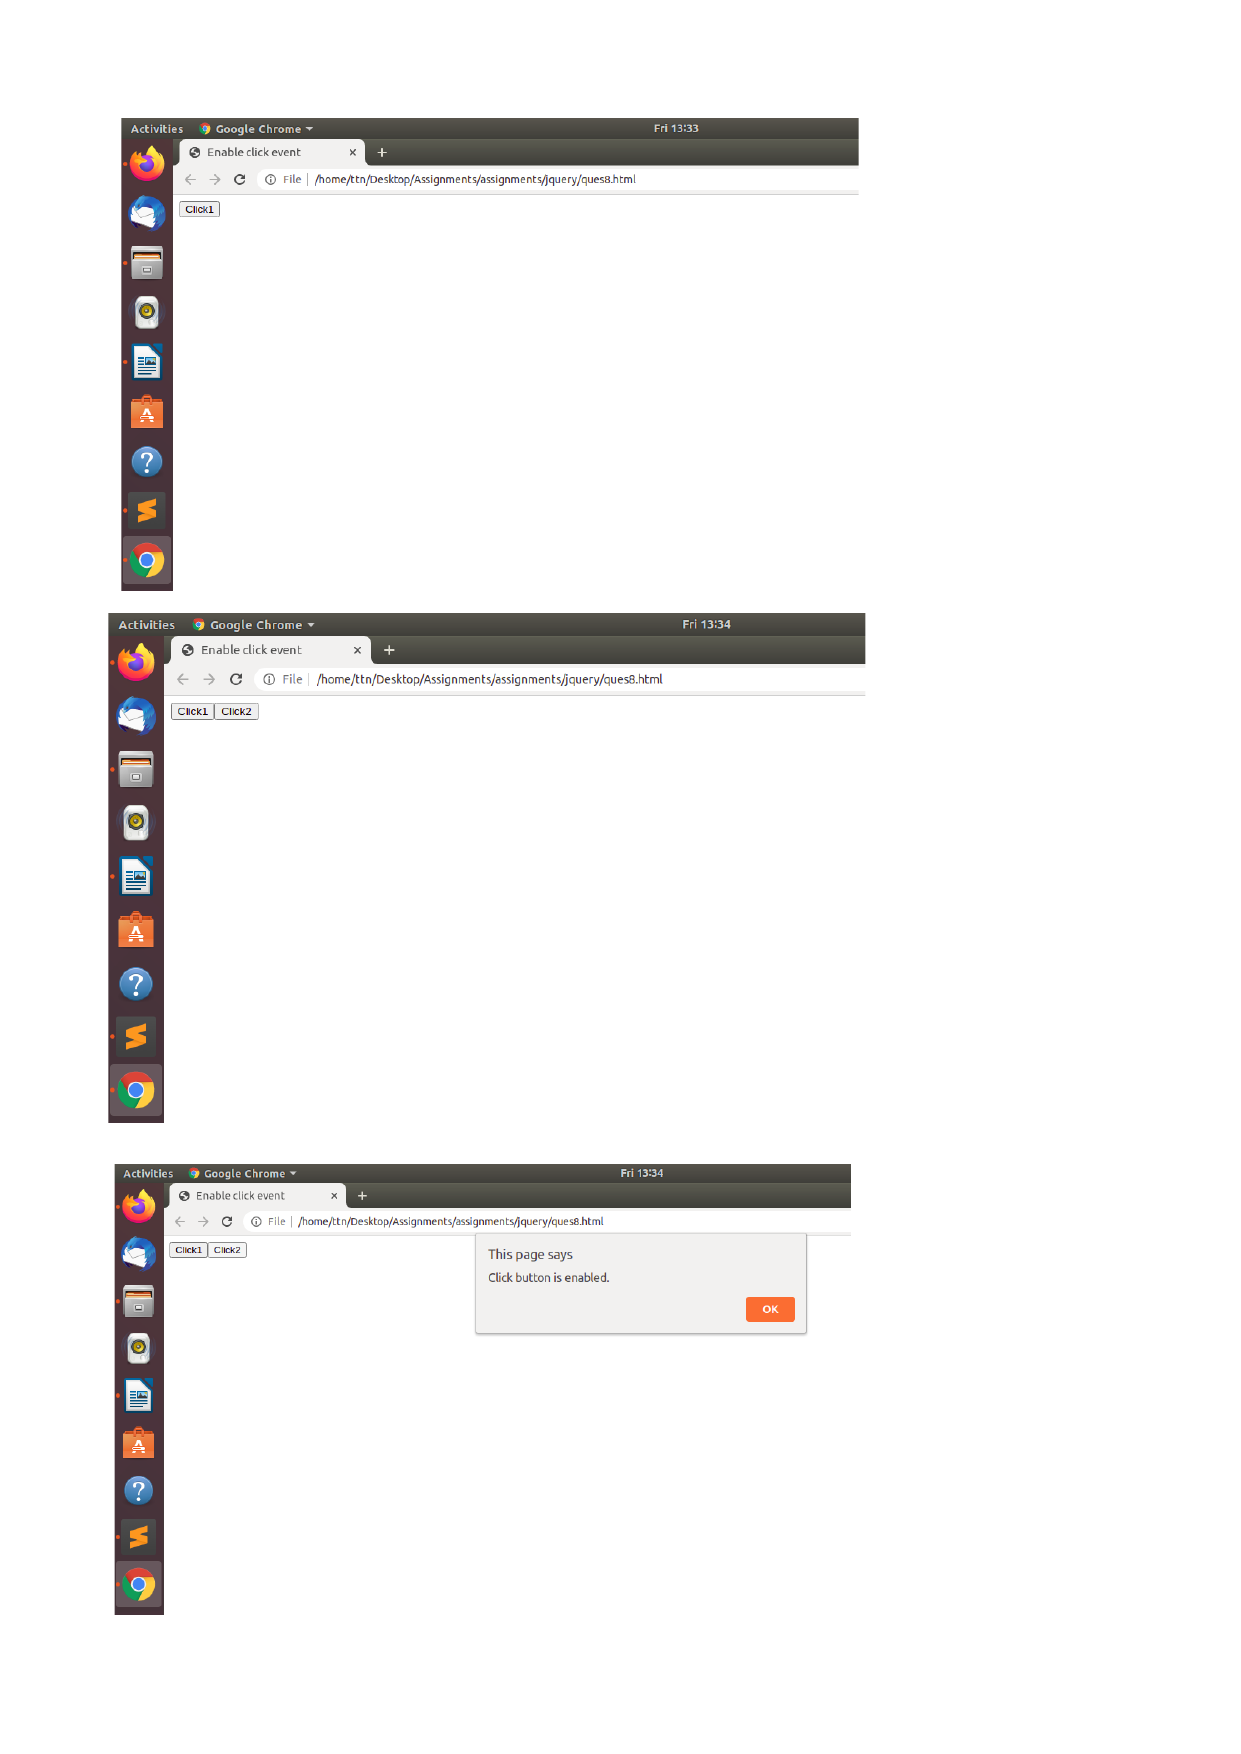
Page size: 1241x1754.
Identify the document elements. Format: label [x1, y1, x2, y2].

picture [121, 118, 859, 591]
picture [108, 613, 866, 1123]
picture [114, 1164, 851, 1615]
